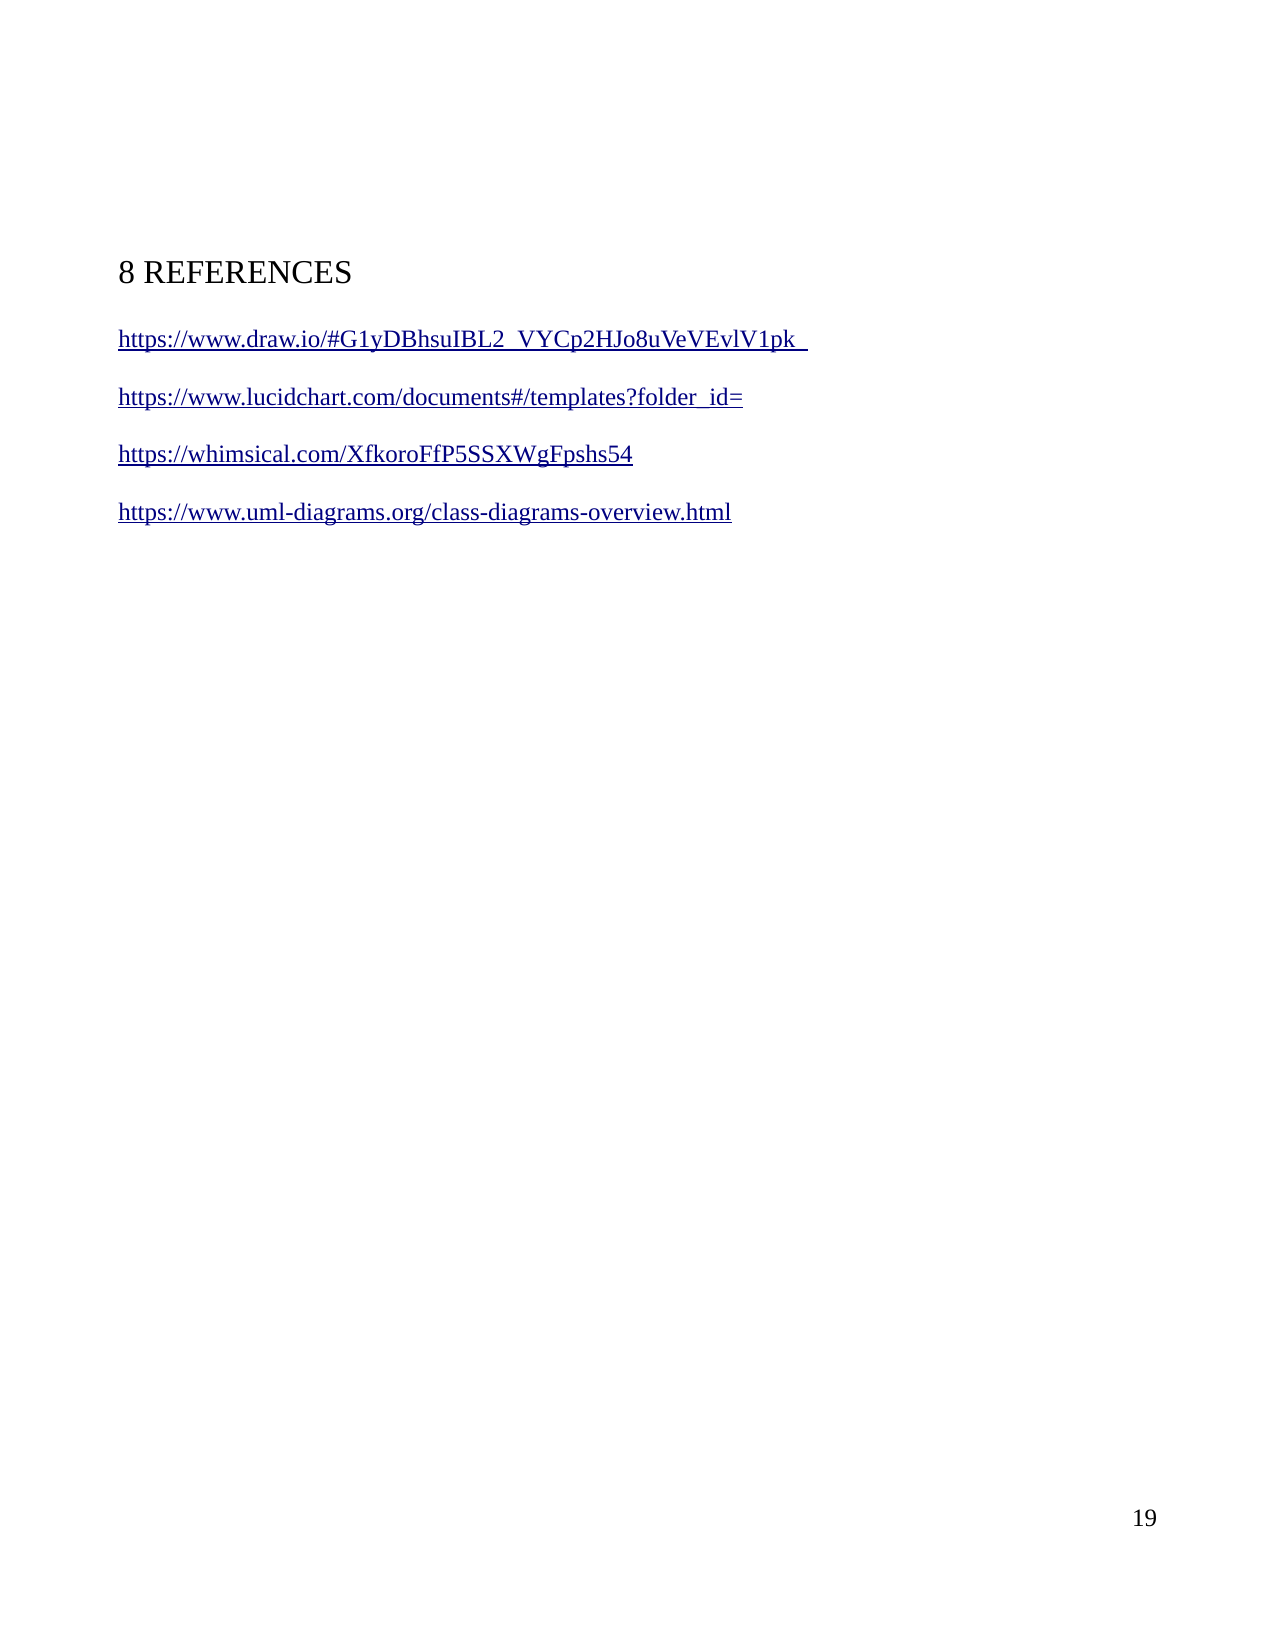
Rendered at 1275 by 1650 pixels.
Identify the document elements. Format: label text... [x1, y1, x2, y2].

text https://www.uml-diagrams.org/class-diagrams-overview.html [118, 497, 1157, 525]
text https://www.lucidchart.com/documents#/templates?folder_id= [118, 382, 1157, 410]
text https://www.draw.io/#G1yDBhsuIBL2_VYCp2HJo8uVeVEvlV1pk_ [118, 324, 1157, 353]
text https://whimsical.com/XfkoroFfP5SSXWgFpshs54 [118, 439, 1157, 468]
text 8 REFERENCES [118, 252, 1157, 291]
